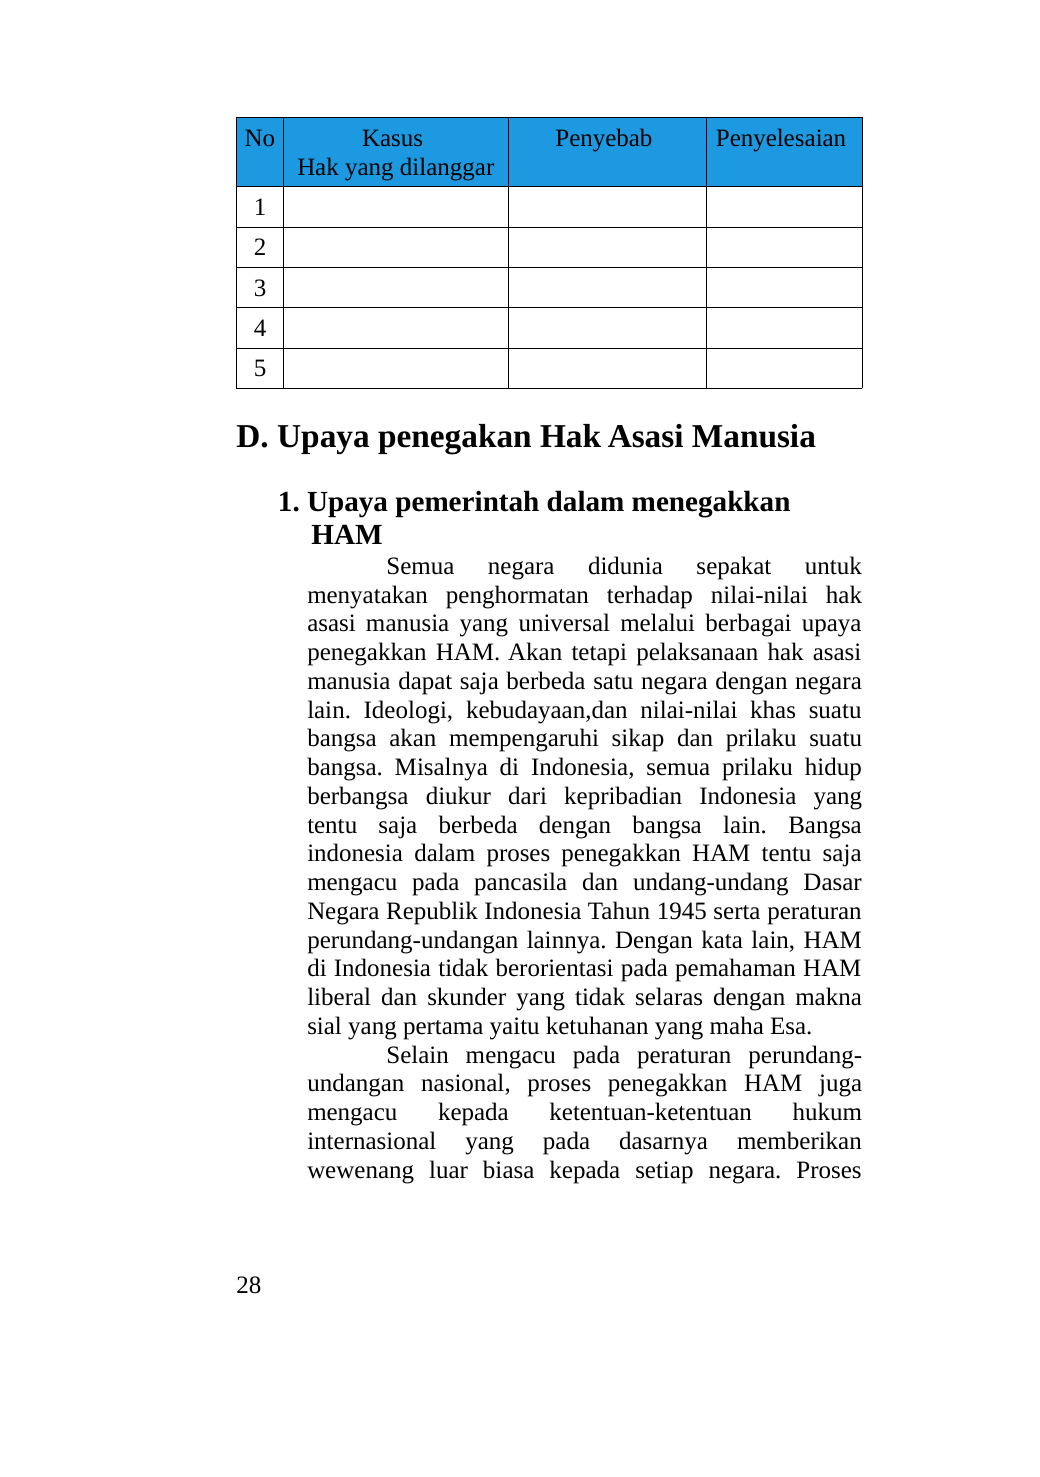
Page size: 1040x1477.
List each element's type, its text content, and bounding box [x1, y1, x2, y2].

text D. Upaya penegakan Hak Asasi Manusia [236, 417, 862, 455]
table_cell [707, 349, 862, 388]
table_cell 4 [237, 308, 283, 348]
table_cell 3 [237, 268, 283, 307]
table_cell [707, 187, 862, 227]
table_cell 2 [237, 228, 283, 267]
table_header Penyebab [509, 118, 706, 186]
text Selain mengacu pada peraturan perundang-undangan nasional, proses penegakkan HAM juga mengacu kepada ketentuan-ketentuan hukum internasional yang pada dasarnya memberikan wewenang luar biasa kepada setiap negara. Proses [307, 1040, 862, 1183]
text Semua negara didunia sepakat untuk menyatakan penghormatan terhadap nilai-nilai hak asasi manusia yang universal melalui berbagai upaya penegakkan HAM. Akan tetapi pelaksanaan hak asasi manusia dapat saja berbeda satu negara dengan negara lain. Ideologi, kebudayaan,dan nilai-nilai khas suatu bangsa akan mempengaruhi sikap dan prilaku suatu bangsa. Misalnya di Indonesia, semua prilaku hidup berbangsa diukur dari kepribadian Indonesia yang tentu saja berbeda dengan bangsa lain. Bangsa indonesia dalam proses penegakkan HAM tentu saja mengacu pada pancasila dan undang-undang Dasar Negara Republik Indonesia Tahun 1945 serta peraturan perundang-undangan lainnya. Dengan kata lain, HAM di Indonesia tidak berorientasi pada pemahaman HAM liberal dan skunder yang tidak selaras dengan makna sial yang pertama yaitu ketuhanan yang maha Esa. [307, 551, 862, 1040]
table_header Penyelesaian [707, 118, 862, 186]
table_cell [707, 228, 862, 267]
table_cell 5 [237, 349, 283, 388]
table_cell [284, 228, 508, 267]
table_cell [509, 228, 706, 267]
table_cell [509, 187, 706, 227]
table_cell [509, 308, 706, 348]
table_cell [707, 268, 862, 307]
table_cell [284, 268, 508, 307]
table_cell [284, 187, 508, 227]
table_cell [509, 349, 706, 388]
table_cell [284, 349, 508, 388]
table_header Kasus Hak yang dilanggar [284, 118, 508, 186]
table_cell 1 [237, 187, 283, 227]
text 1. Upaya pemerintah dalam menegakkan HAM [278, 484, 862, 551]
table_cell [707, 308, 862, 348]
table_cell [509, 268, 706, 307]
table_cell [284, 308, 508, 348]
table_header No [237, 118, 283, 186]
